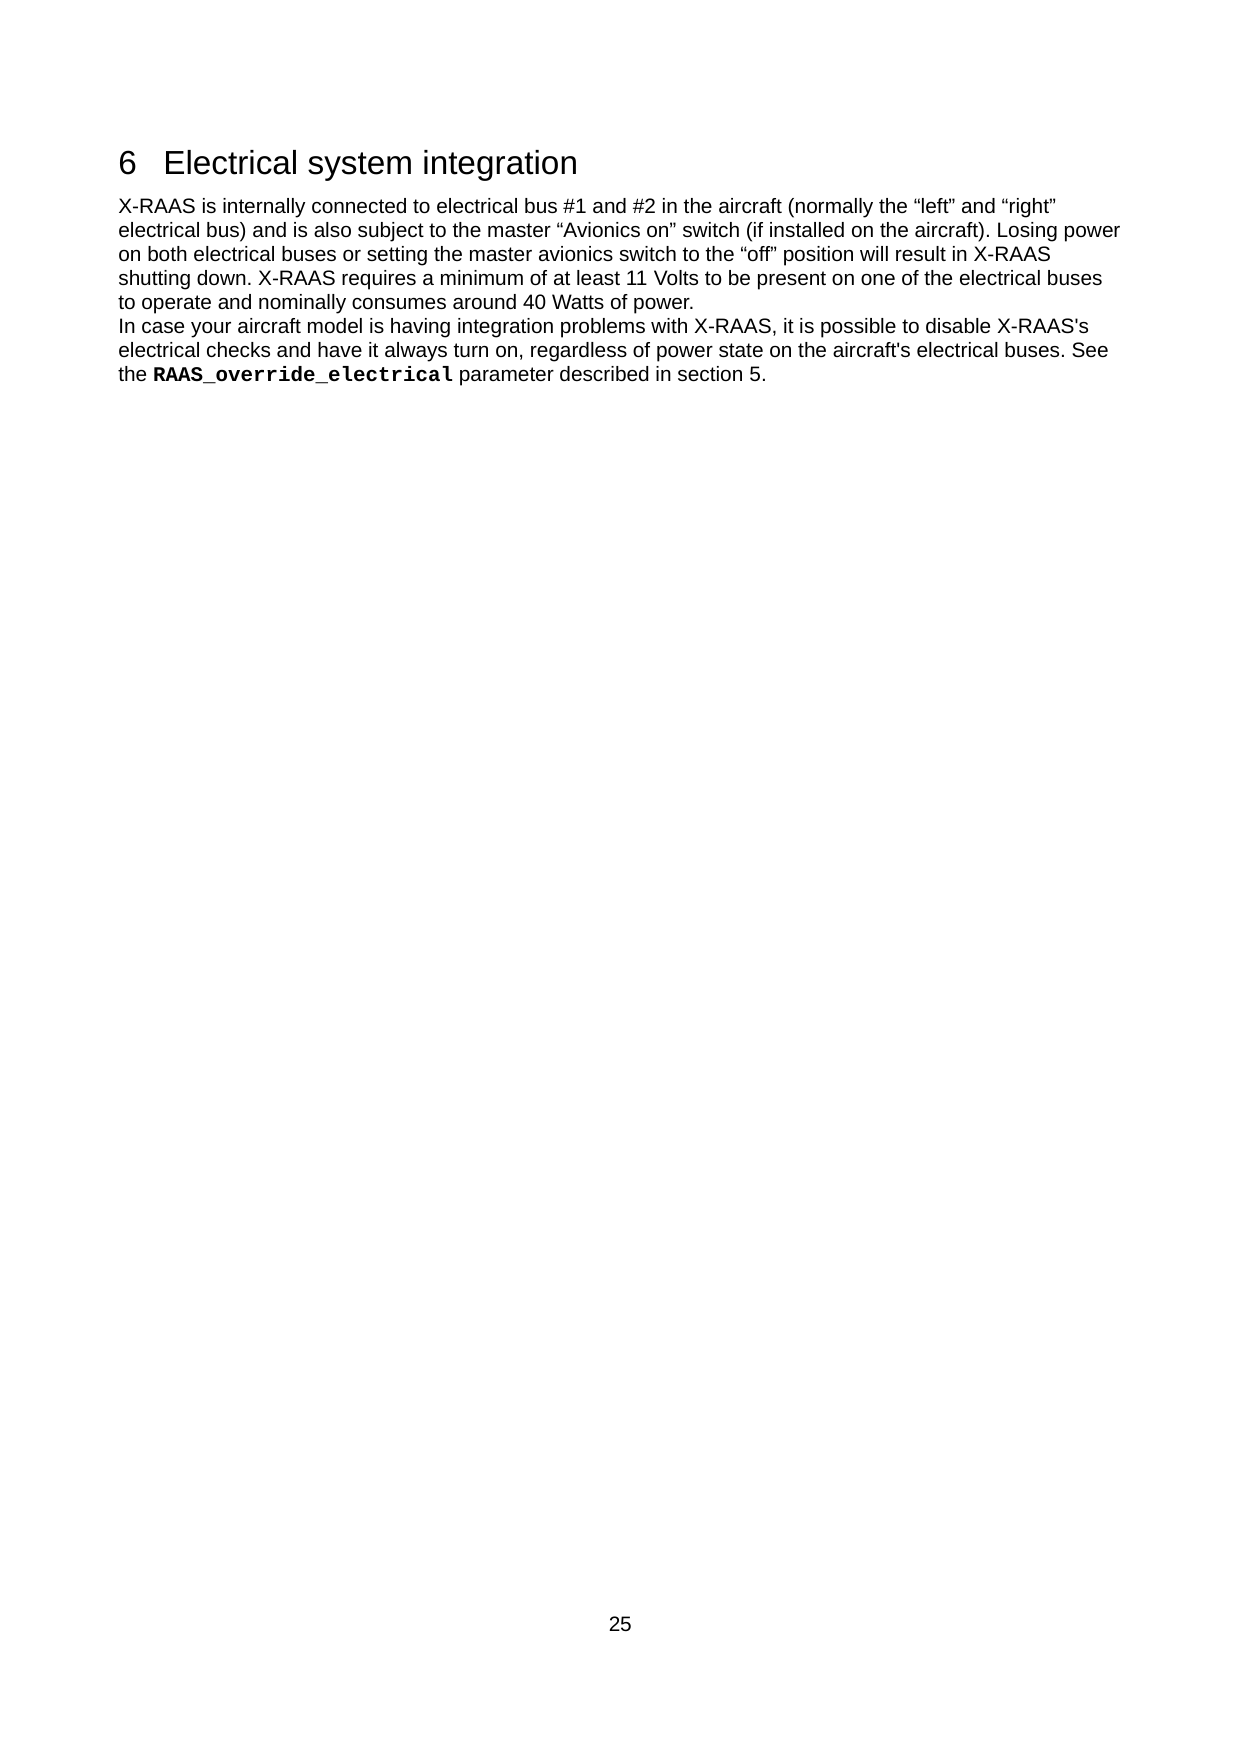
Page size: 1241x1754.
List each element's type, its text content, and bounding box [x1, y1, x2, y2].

text In case your aircraft model is having integration problems with X-RAAS, it is possible to disable X-RAAS's electrical checks and have it always turn on, regardless of power state on the aircraft's electrical buses. See the RAAS_override_electrical parameter described in section 5. [118, 314, 1122, 388]
text X-RAAS is internally connected to electrical bus #1 and #2 in the aircraft (normally the “left” and “right” electrical bus) and is also subject to the master “Avionics on” switch (if installed on the aircraft). Losing power on both electrical buses or setting the master avionics switch to the “off” position will result in X-RAAS shutting down. X-RAAS requires a minimum of at least 11 Volts to be present on one of the electrical buses to operate and nominally consumes around 40 Watts of power. [118, 194, 1122, 314]
subtitle Electrical system integration [118, 143, 1122, 182]
